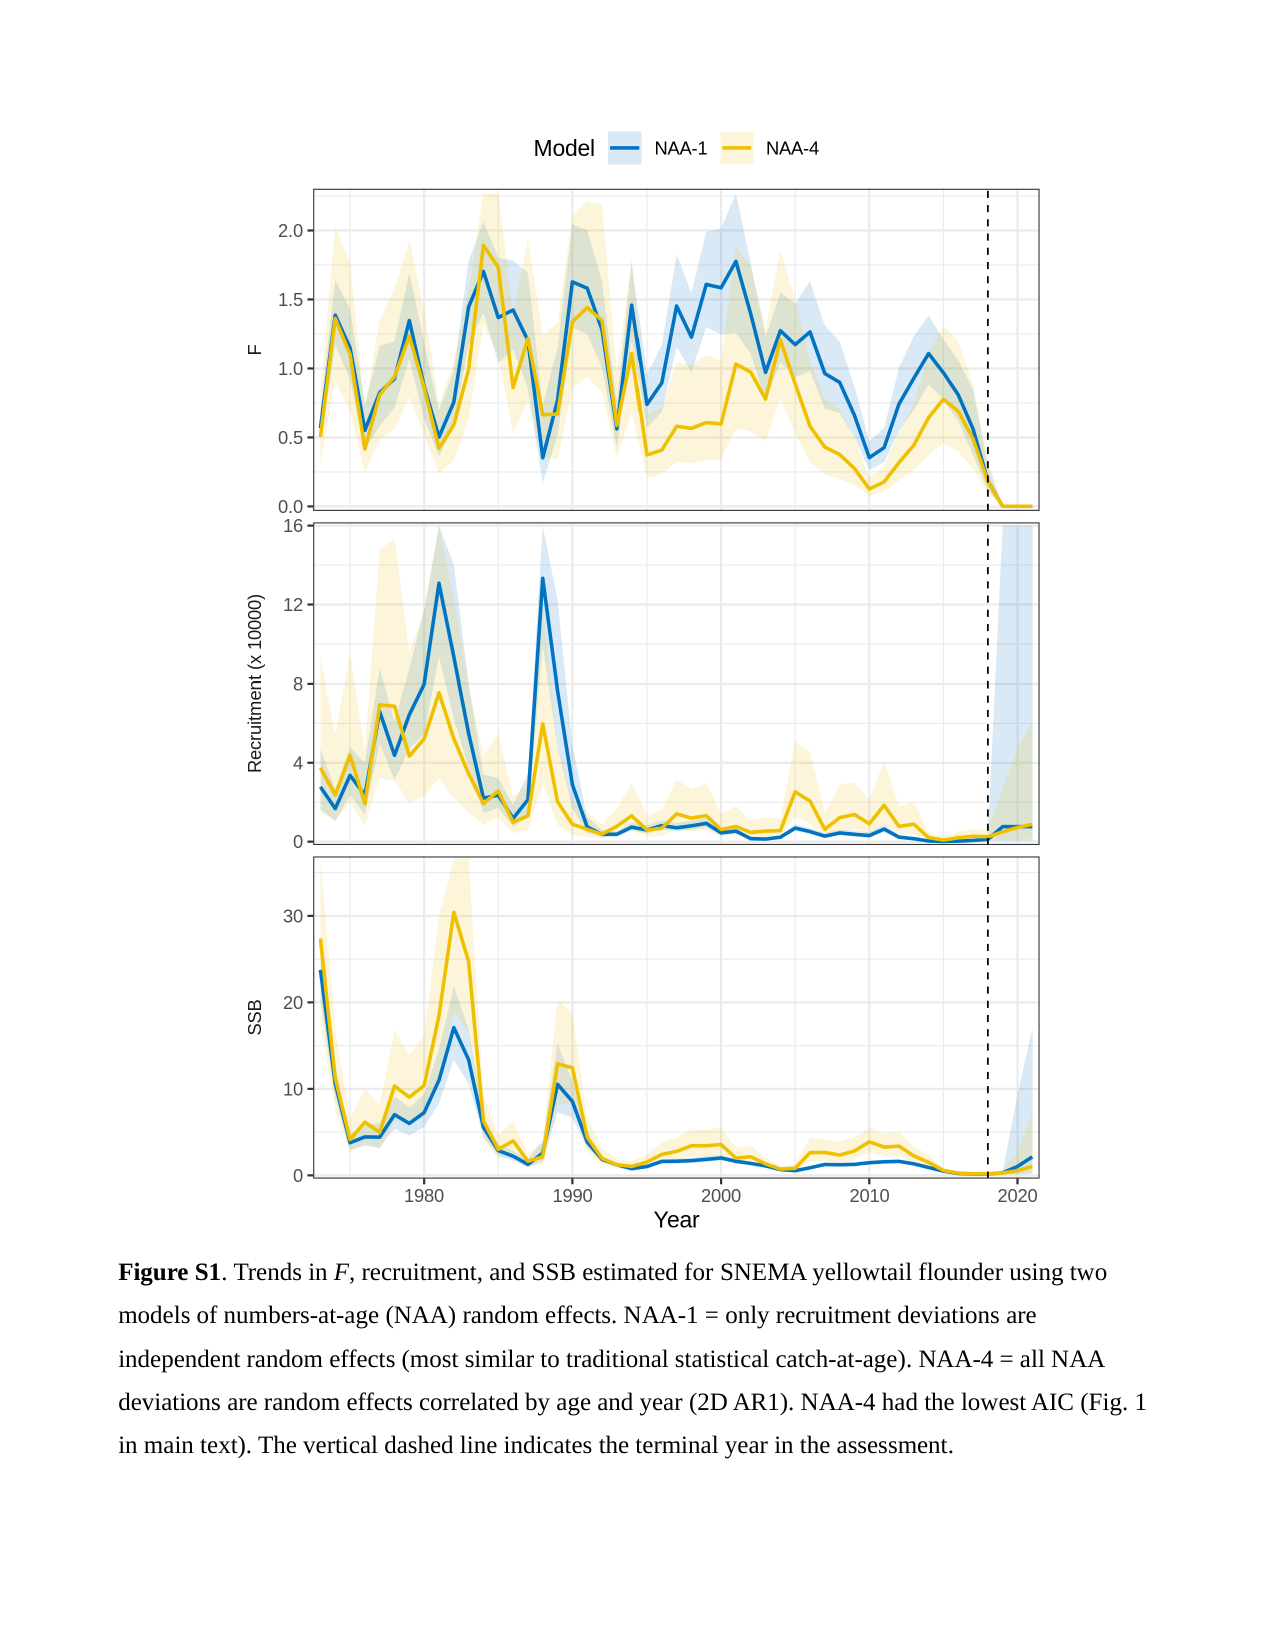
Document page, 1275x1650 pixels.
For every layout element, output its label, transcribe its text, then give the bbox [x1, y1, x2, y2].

text Figure S1. Trends in F, recruitment, and SSB estimated for SNEMA yellowtail flounder using two models of numbers-at-age (NAA) random effects. NAA-1 = only recruitment deviations are independent random effects (most similar to traditional statistical catch-at-age). NAA-4 = all NAA deviations are random effects correlated by age and year (2D AR1). NAA-4 had the lowest AIC (Fig. 1 in main text). The vertical dashed line indicates the terminal year in the assessment. [118, 1257, 1157, 1459]
picture [225, 118, 1050, 1244]
